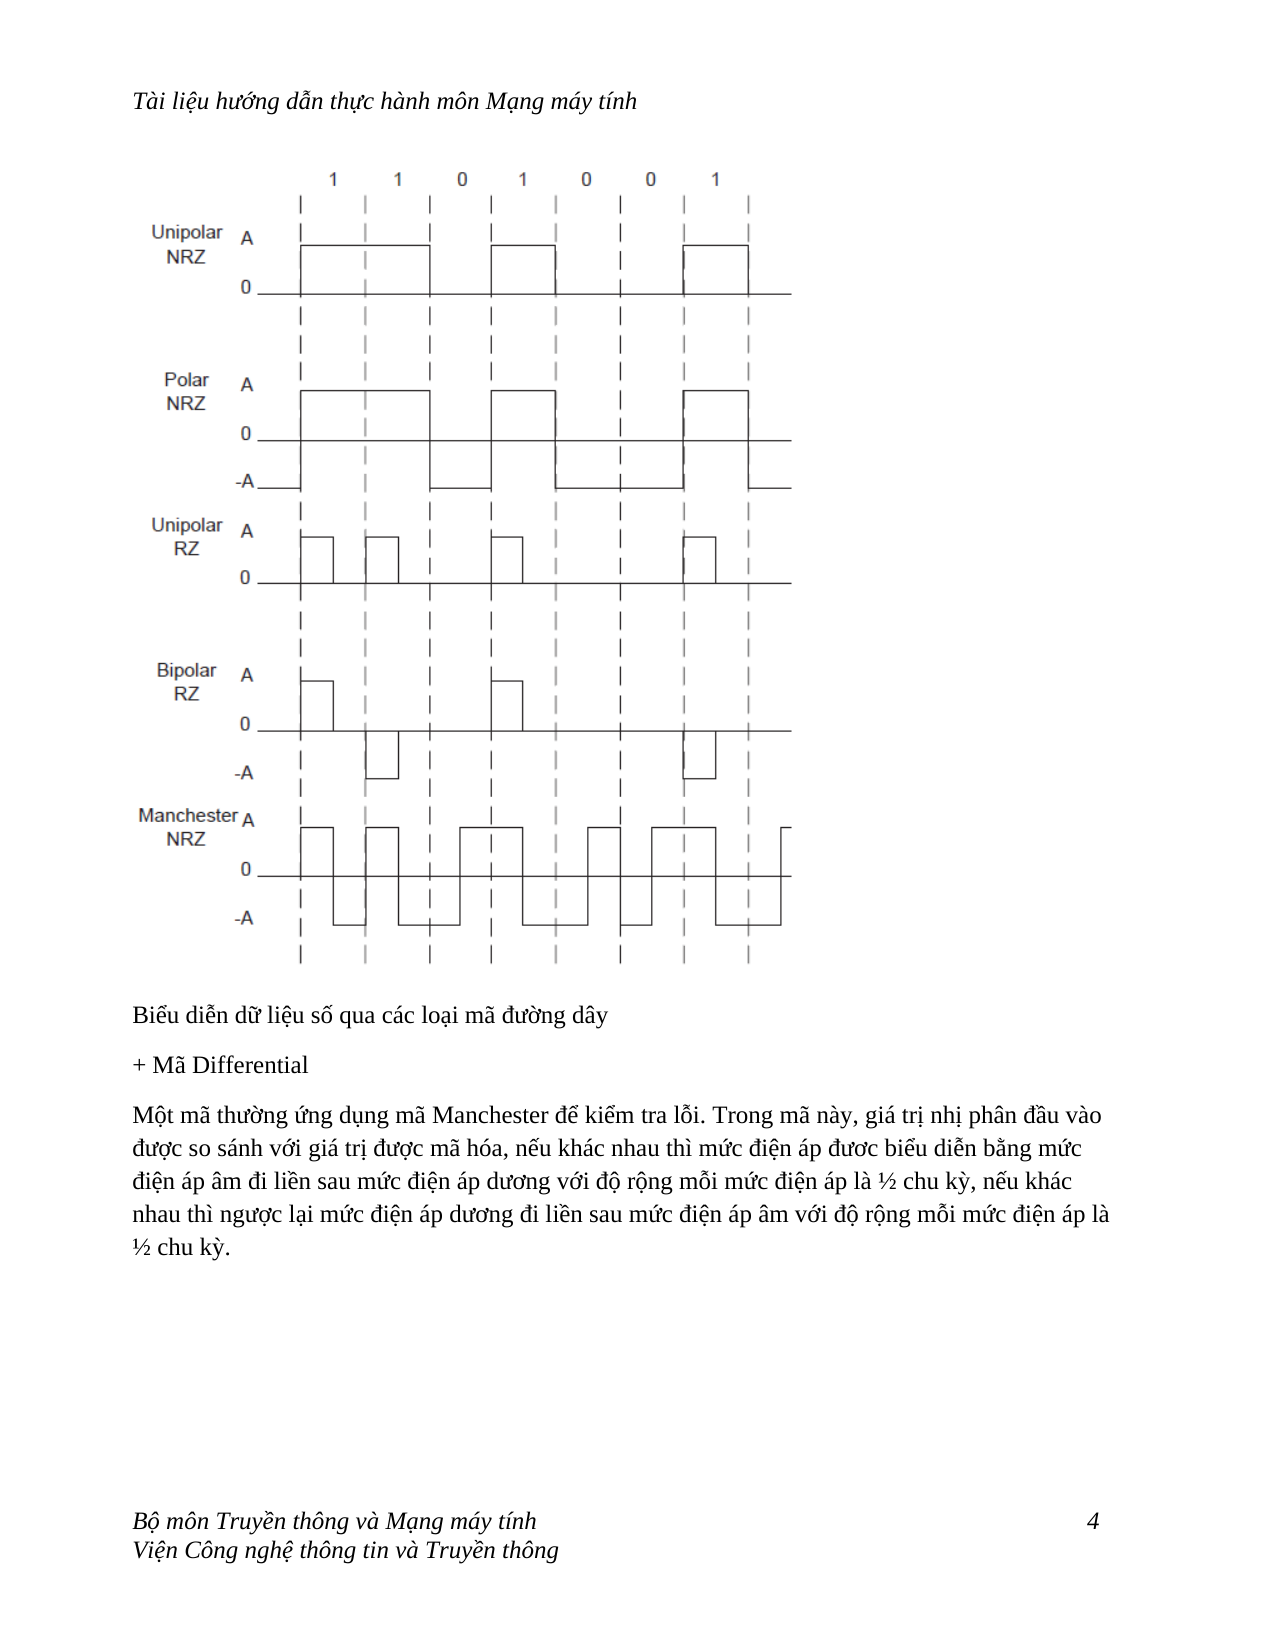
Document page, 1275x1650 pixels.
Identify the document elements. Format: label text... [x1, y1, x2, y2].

text + Mã Differential [132, 1050, 1125, 1079]
text Một mã thường ứng dụng mã Manchester để kiểm tra lỗi. Trong mã này, giá trị nhị phân đầu vào được so sánh với giá trị được mã hóa, nếu khác nhau thì mức điện áp đươc biểu diễn bằng mức điện áp âm đi liền sau mức điện áp dương với độ rộng mỗi mức điện áp là ½ chu kỳ, nếu khác nhau thì ngược lại mức điện áp dương đi liền sau mức điện áp âm với độ rộng mỗi mức điện áp là ½ chu kỳ. [132, 1100, 1125, 1261]
text Biểu diễn dữ liệu số qua các loại mã đường dây [132, 1000, 1125, 1029]
